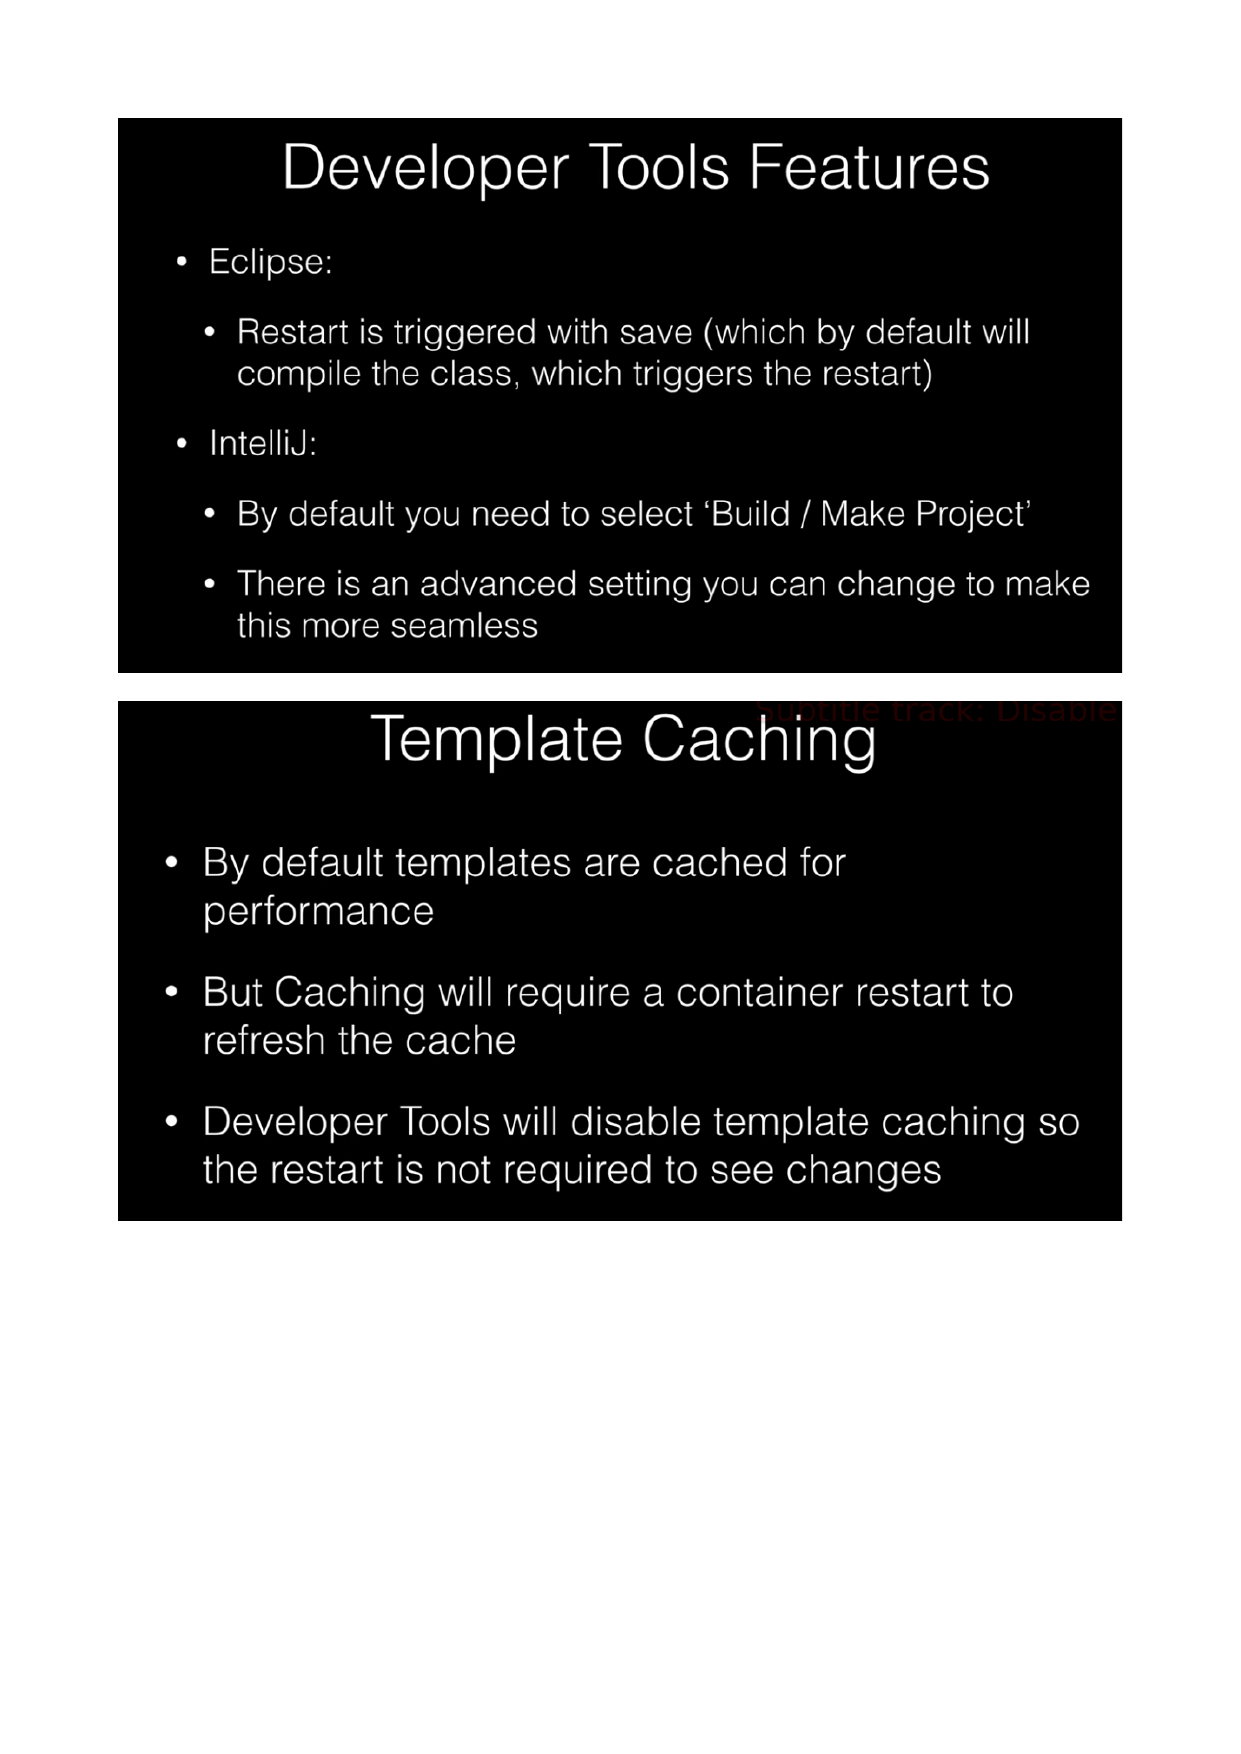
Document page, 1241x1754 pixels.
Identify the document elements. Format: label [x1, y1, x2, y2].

picture [118, 118, 1123, 673]
picture [118, 701, 1123, 1221]
